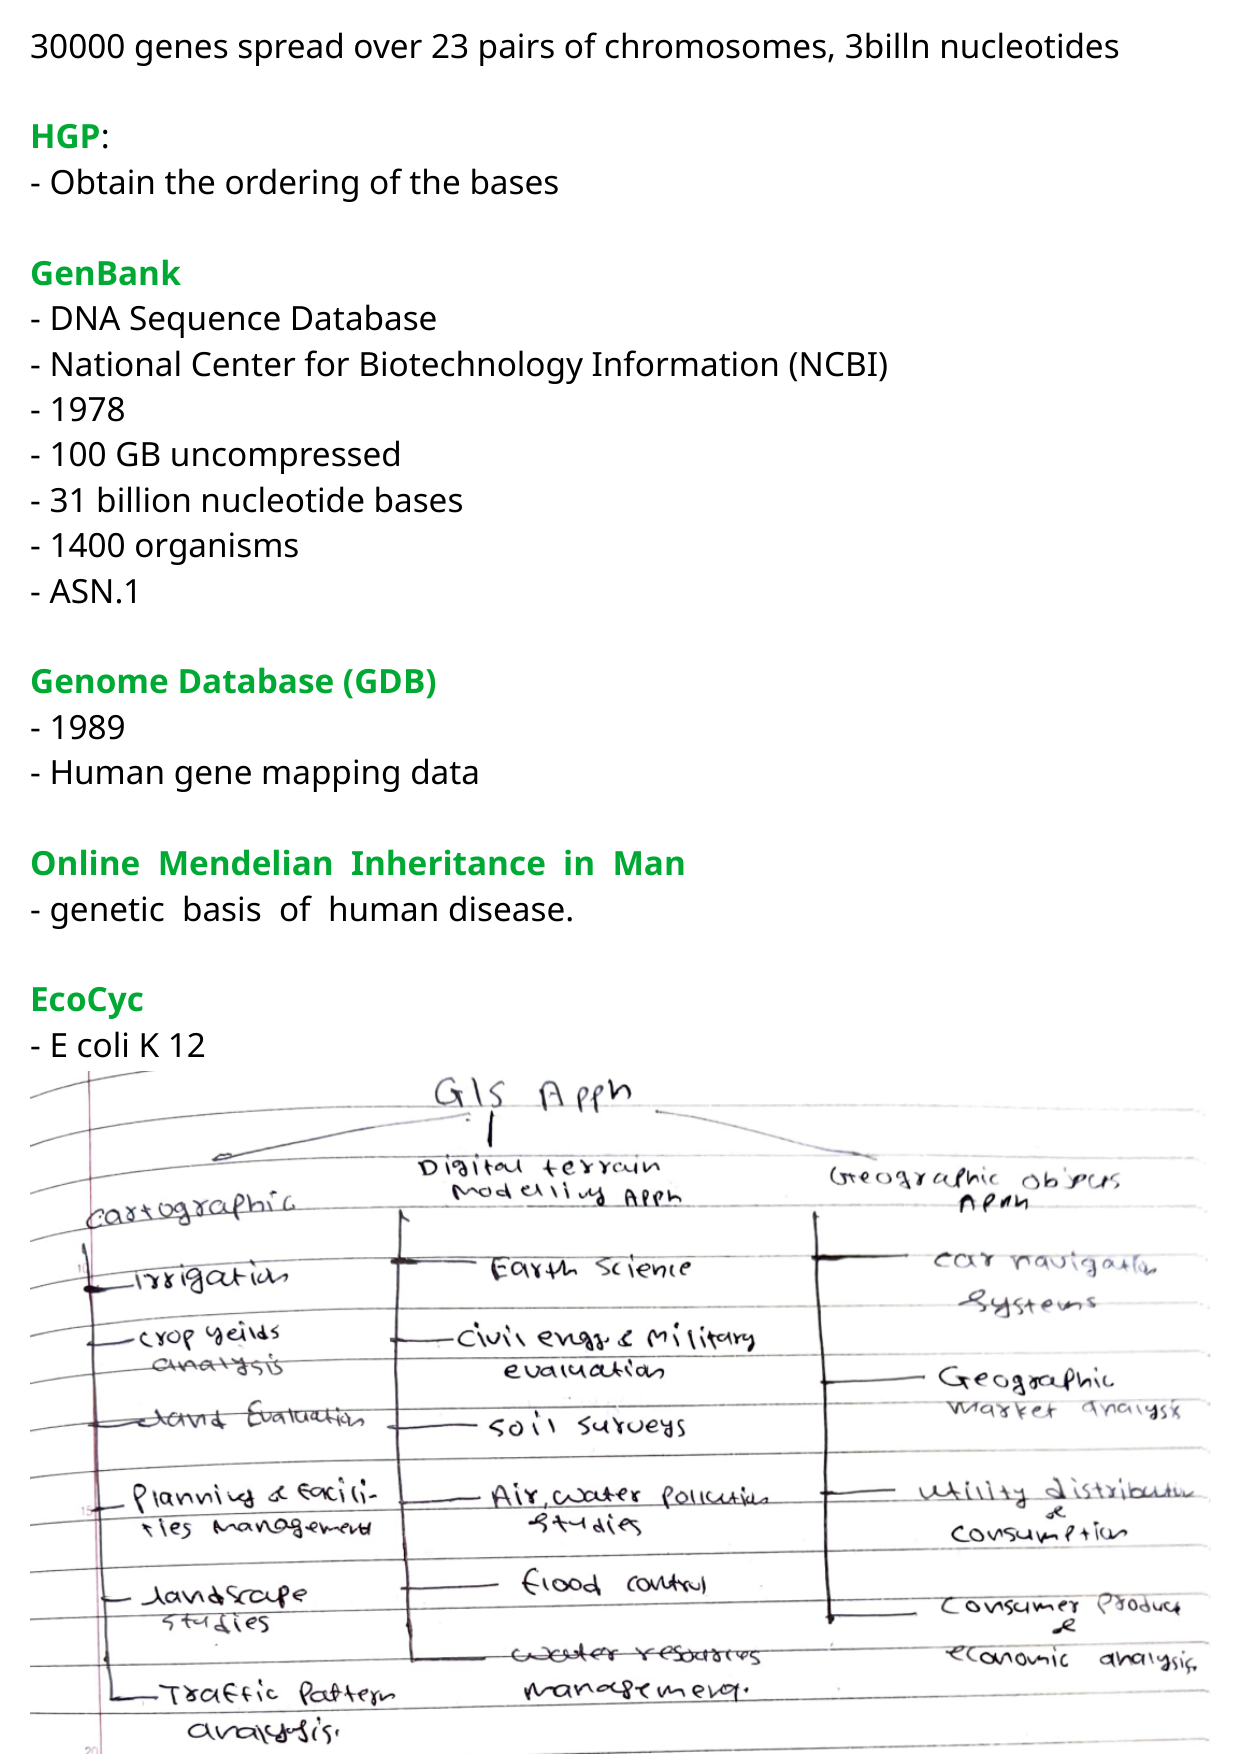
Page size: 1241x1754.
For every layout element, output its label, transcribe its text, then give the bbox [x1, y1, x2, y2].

subtitle - 31 billion nucleotide bases [30, 477, 1211, 522]
subtitle - ASN.1 [30, 567, 1211, 613]
subtitle - genetic basis of human disease. [30, 885, 1211, 931]
subtitle - 100 GB uncompressed [30, 431, 1211, 477]
subtitle - E coli K 12 [30, 1022, 1211, 1067]
subtitle HGP: [30, 113, 1211, 159]
subtitle 30000 genes spread over 23 pairs of chromosomes, 3billn nucleotides [30, 22, 1211, 68]
subtitle - 1400 organisms [30, 522, 1211, 567]
subtitle - National Center for Biotechnology Information (NCBI) [30, 340, 1211, 386]
subtitle - Obtain the ordering of the bases [30, 159, 1211, 204]
subtitle EcoCyc [30, 976, 1211, 1022]
subtitle - 1989 [30, 704, 1211, 749]
picture [30, 1071, 1211, 1754]
subtitle - Human gene mapping data [30, 749, 1211, 794]
subtitle - DNA Sequence Database [30, 295, 1211, 340]
subtitle Online Mendelian Inheritance in Man [30, 840, 1211, 885]
subtitle GenBank [30, 249, 1211, 295]
subtitle - 1978 [30, 386, 1211, 431]
subtitle Genome Database (GDB) [30, 658, 1211, 704]
